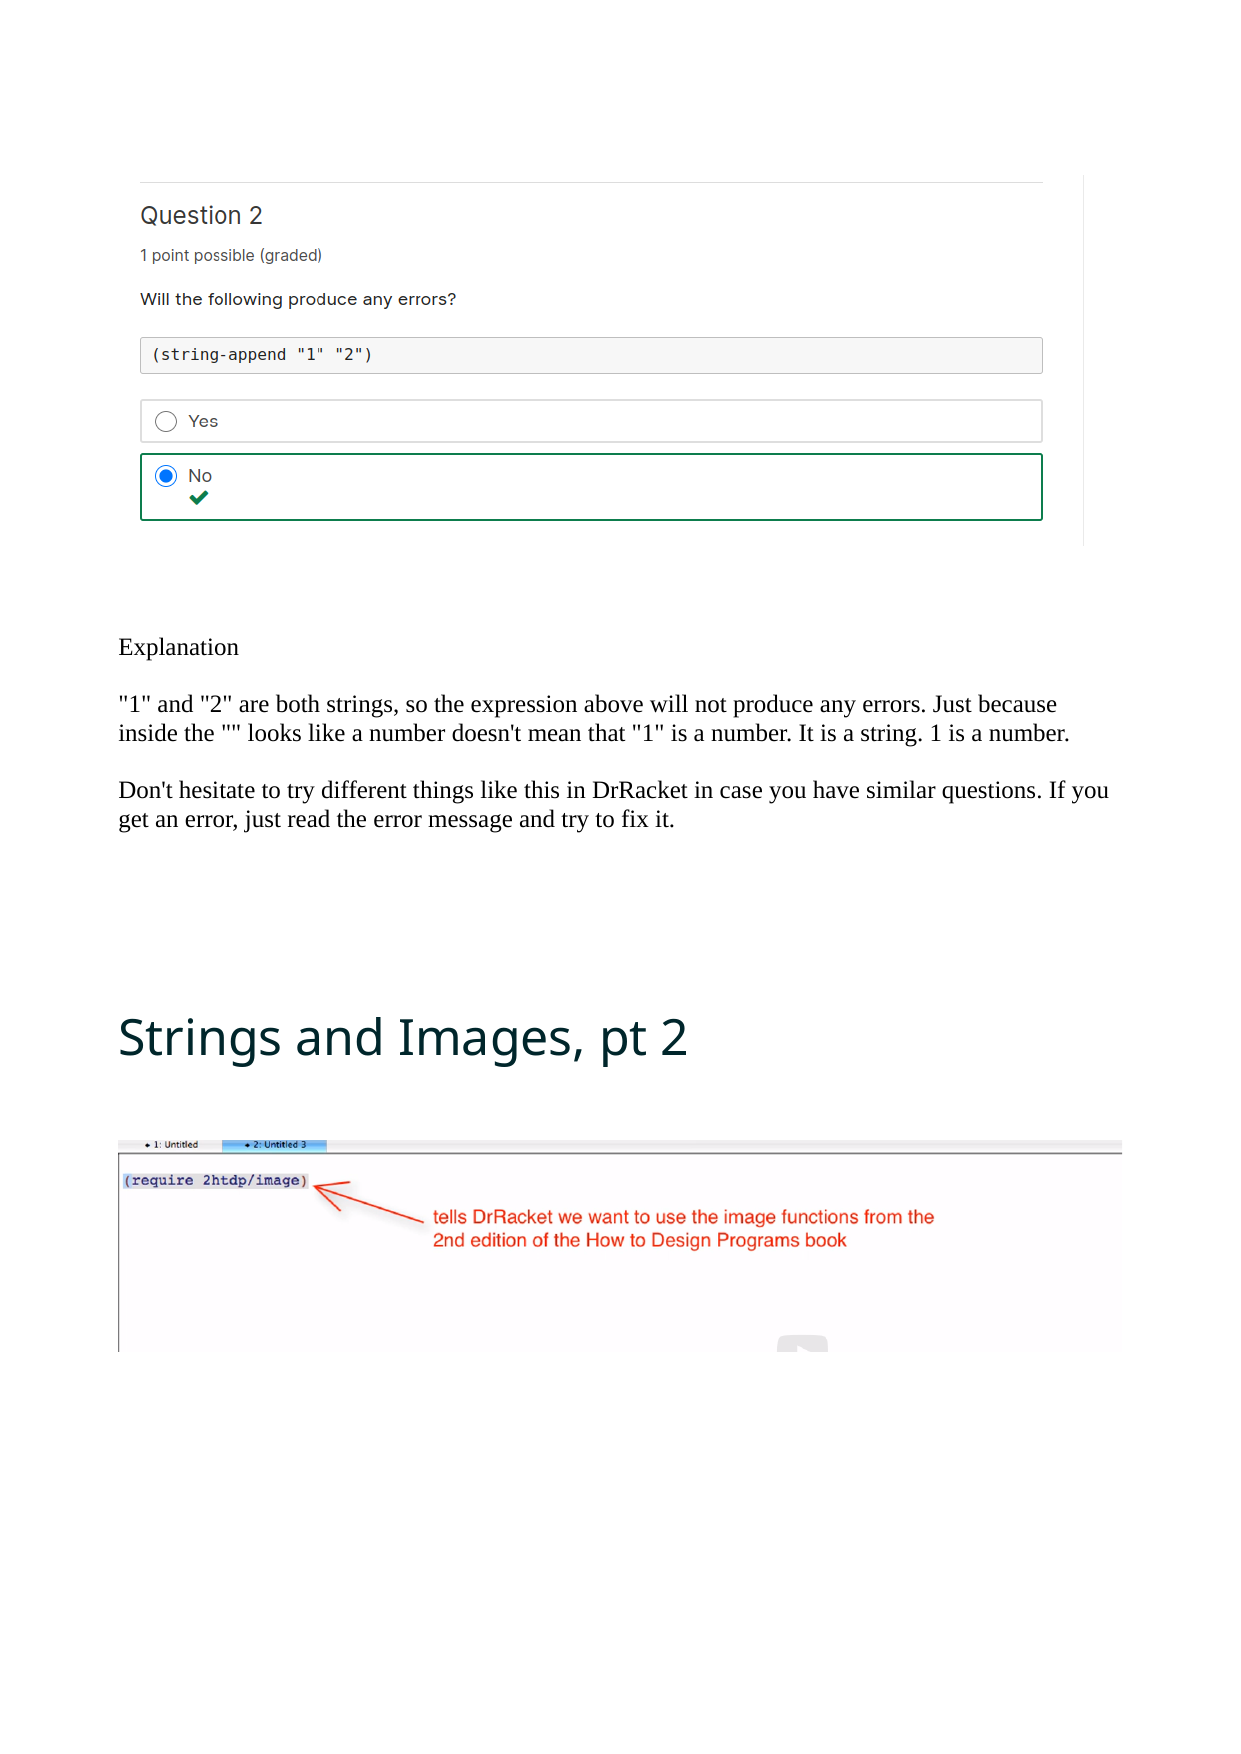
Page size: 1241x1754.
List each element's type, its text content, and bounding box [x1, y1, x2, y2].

picture [118, 1140, 1123, 1352]
subtitle Strings and Images, pt 2 [118, 1002, 1122, 1070]
text Don't hesitate to try different things like this in DrRacket in case you have similar questions. If you get an error, just read the error message and try to fix it. [118, 776, 1122, 833]
picture [118, 175, 1123, 546]
text Explanation [118, 632, 1122, 661]
text "1" and "2" are both strings, so the expression above will not produce any errors. Just because inside the "" looks like a number doesn't mean that "1" is a number. It is a string. 1 is a number. [118, 689, 1122, 747]
